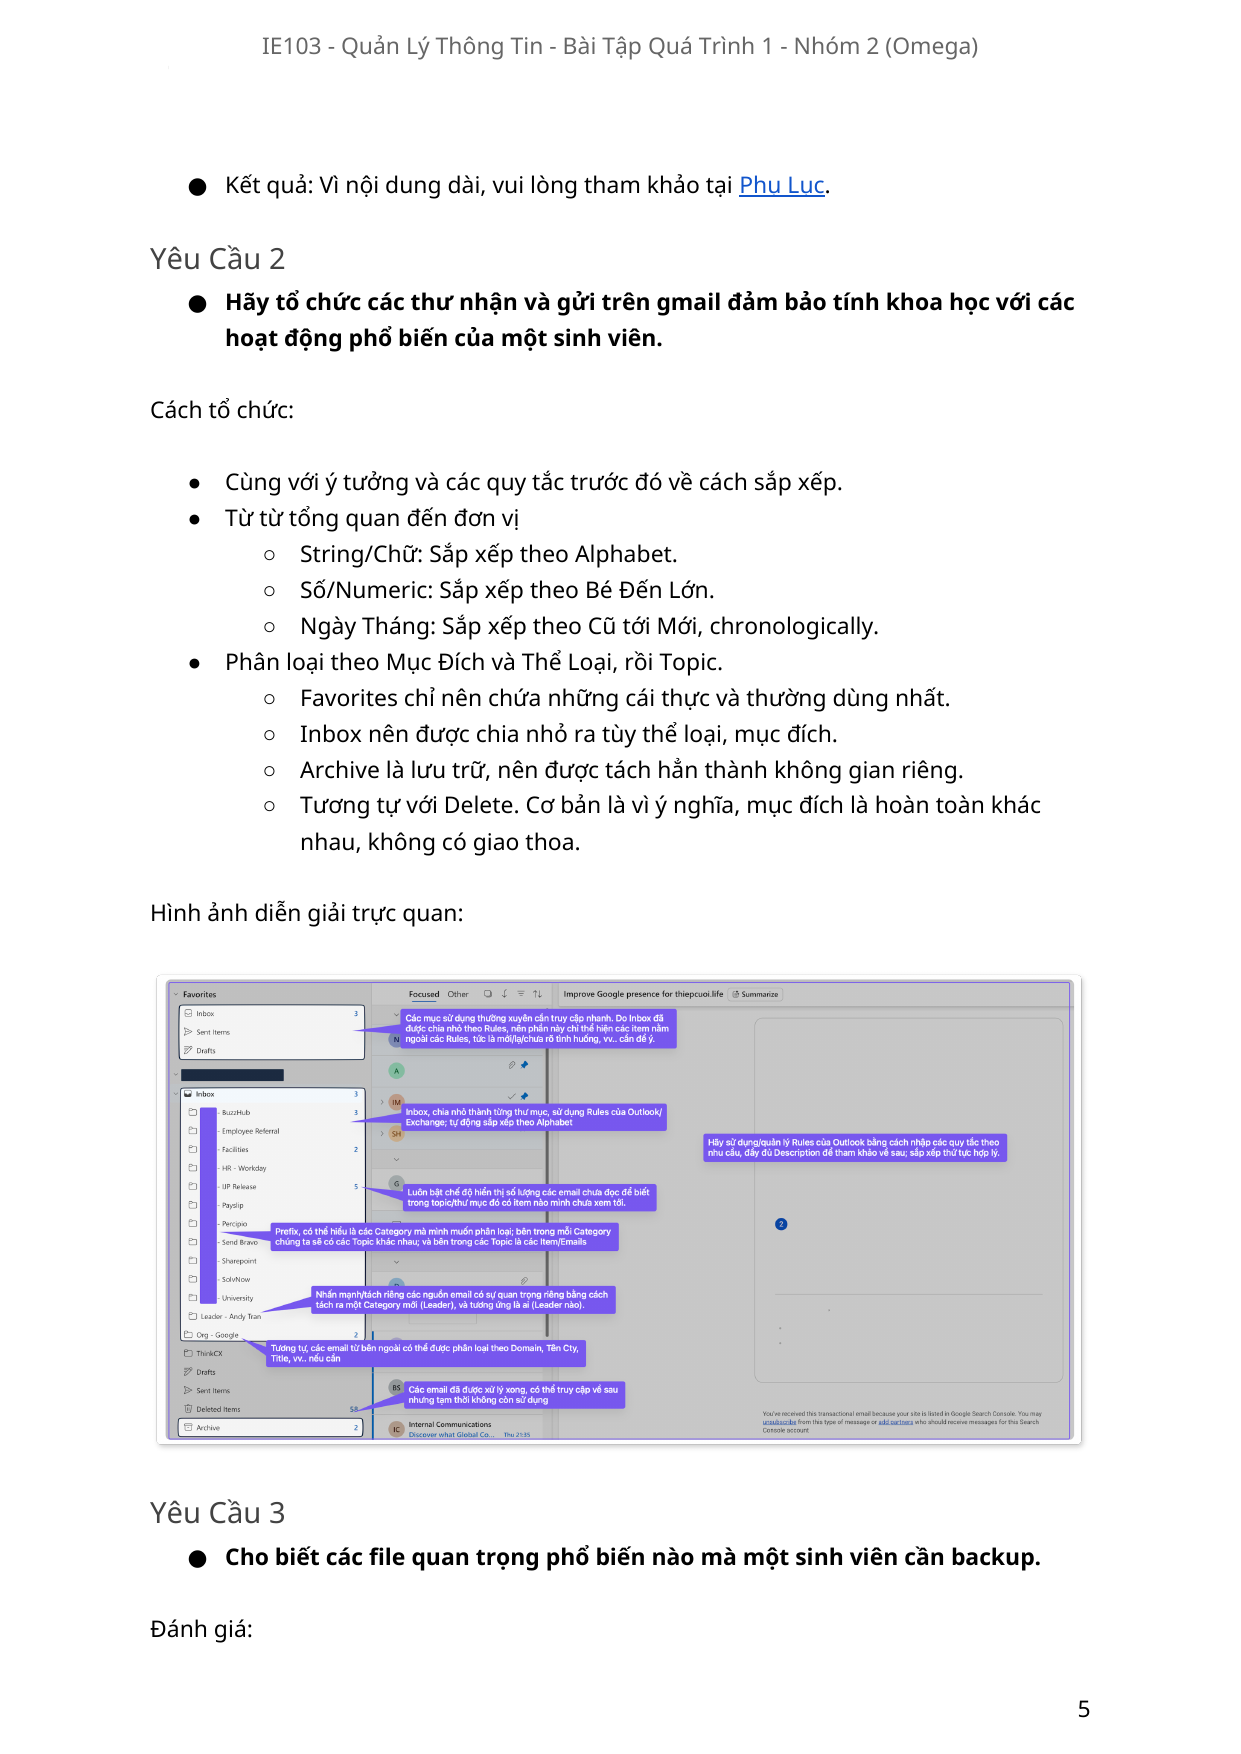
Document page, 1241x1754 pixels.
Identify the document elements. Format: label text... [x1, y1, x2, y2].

list Archive là lưu trữ, nên được tách hẳn thành không gian riêng. [262, 753, 1090, 785]
subtitle Yêu Cầu 2 [150, 238, 1090, 278]
list String/Chữ: Sắp xếp theo Alphabet. [262, 538, 1090, 569]
list Tương tự với Delete. Cơ bản là vì ý nghĩa, mục đích là hoàn toàn khác nhau, không có giao thoa. [262, 789, 1090, 857]
list Phân loại theo Mục Đích và Thể Loại, rồi Topic. [187, 646, 1090, 677]
list Cho biết các file quan trọng phổ biến nào mà một sinh viên cần backup. [187, 1541, 1090, 1572]
picture [150, 969, 1091, 1455]
subtitle Yêu Cầu 3 [150, 1493, 1090, 1532]
list Favorites chỉ nên chứa những cái thực và thường dùng nhất. [262, 682, 1090, 713]
list Ngày Tháng: Sắp xếp theo Cũ tới Mới, chronologically. [262, 610, 1090, 641]
list Từ từ tổng quan đến đơn vị [187, 502, 1090, 533]
text Hình ảnh diễn giải trực quan: [150, 897, 1090, 928]
list Cùng với ý tưởng và các quy tắc trước đó về cách sắp xếp. [187, 466, 1090, 497]
text Cách tổ chức: [150, 394, 1090, 425]
list Kết quả: Vì nội dung dài, vui lòng tham khảo tại Phụ Lục. [187, 169, 1090, 200]
text Đánh giá: [150, 1612, 1090, 1644]
list Số/Numeric: Sắp xếp theo Bé Đến Lớn. [262, 574, 1090, 605]
list Inbox nên được chia nhỏ ra tùy thể loại, mục đích. [262, 718, 1090, 749]
list Hãy tổ chức các thư nhận và gửi trên gmail đảm bảo tính khoa học với các hoạt động phổ biến của một sinh viên. [187, 286, 1090, 353]
